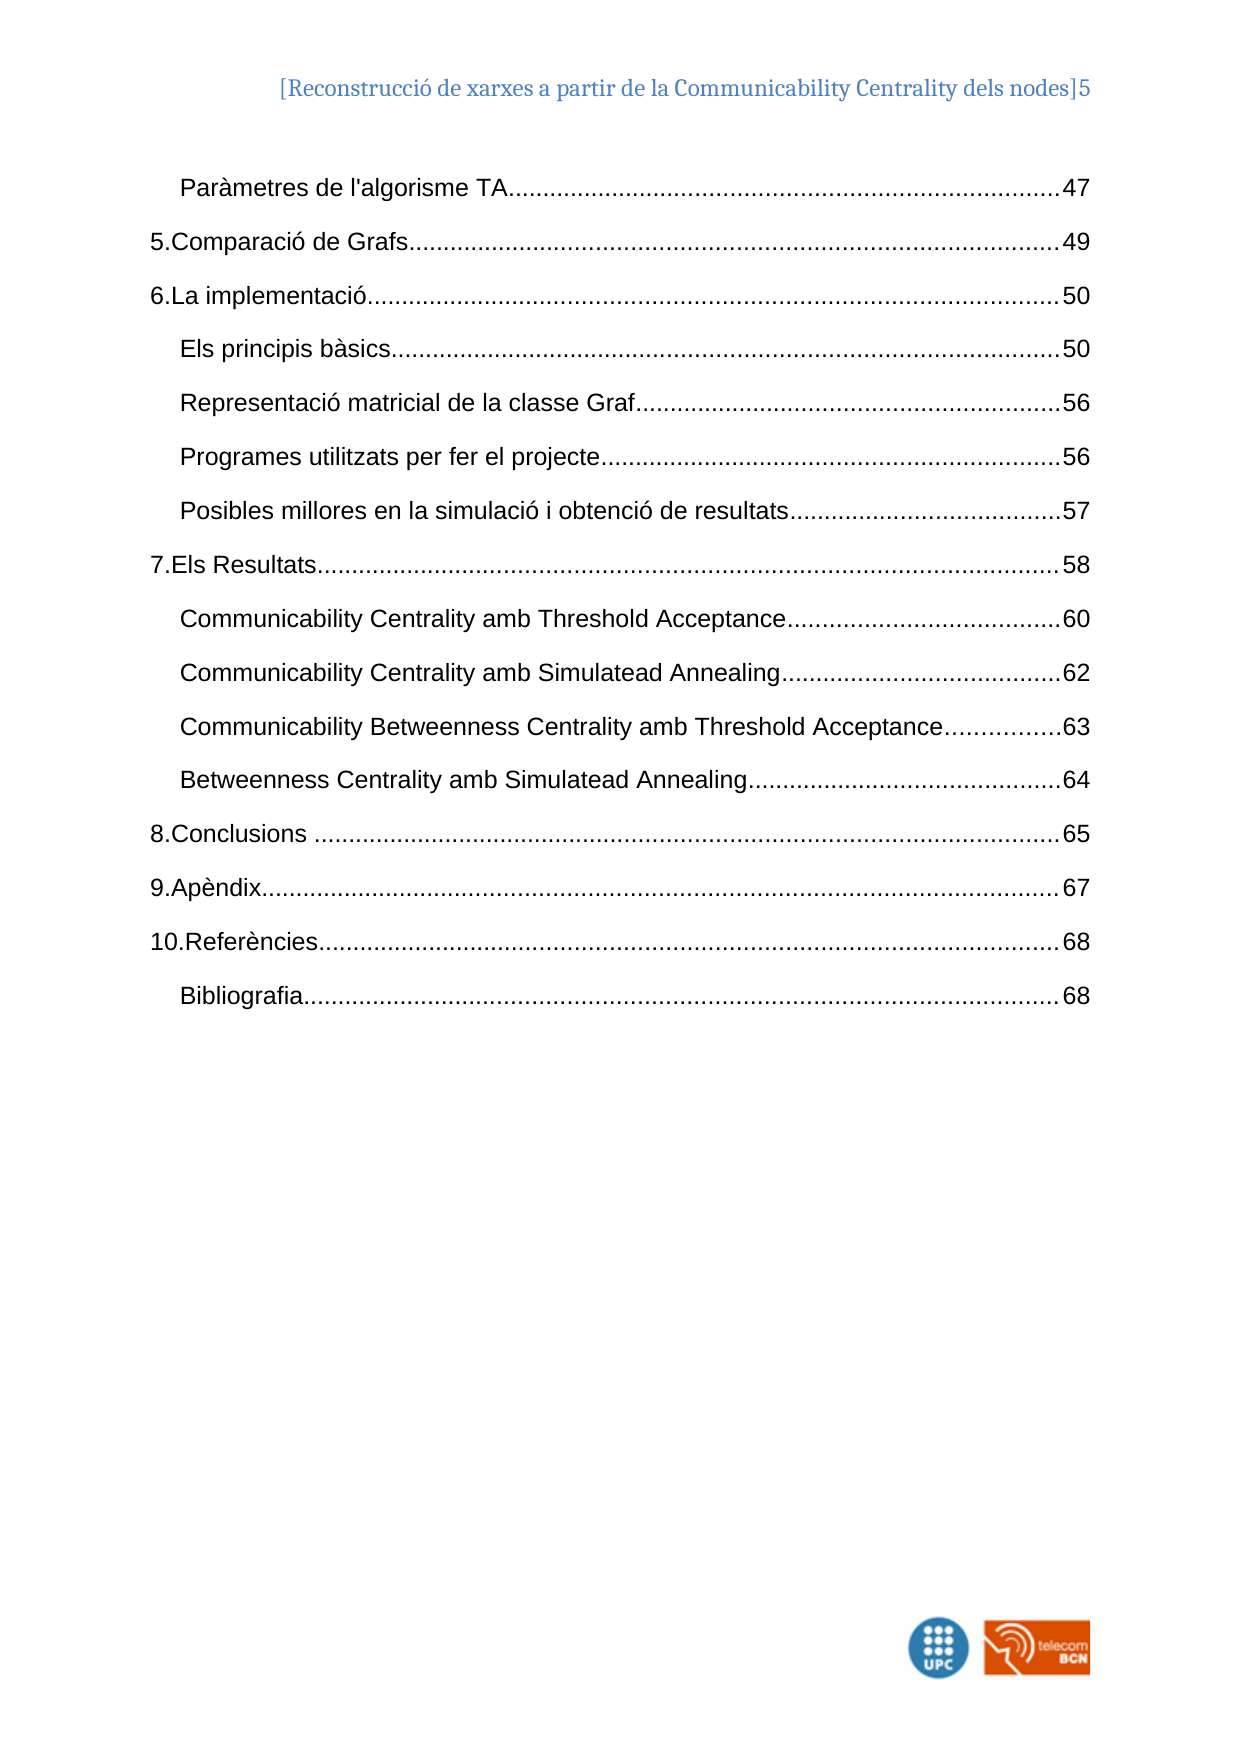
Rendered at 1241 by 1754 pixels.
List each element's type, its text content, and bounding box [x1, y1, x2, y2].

text Programes utilitzats per fer el projecte 56 [179, 442, 1090, 471]
text Representació matricial de la classe Graf 56 [179, 388, 1090, 417]
text Betweenness Centrality amb Simulatead Annealing 64 [179, 765, 1090, 794]
text Els principis bàsics 50 [179, 334, 1090, 363]
text Posibles millores en la simulació i obtenció de resultats 57 [179, 496, 1090, 525]
text 8.Conclusions 65 [150, 819, 1090, 848]
text 7.Els Resultats 58 [150, 550, 1090, 579]
text 10.Referències 68 [150, 927, 1090, 956]
text 9.Apèndix 67 [150, 873, 1090, 902]
text Communicability Centrality amb Simulatead Annealing 62 [179, 658, 1090, 686]
text Communicability Centrality amb Threshold Acceptance 60 [179, 604, 1090, 632]
text 5.Comparació de Grafs 49 [150, 227, 1090, 256]
text 6.La implementació 50 [150, 281, 1090, 309]
picture [904, 1614, 1091, 1681]
text Bibliografia 68 [179, 981, 1090, 1009]
text Communicability Betweenness Centrality amb Threshold Acceptance 63 [179, 711, 1090, 740]
text Paràmetres de l'algorisme TA 47 [179, 173, 1090, 202]
